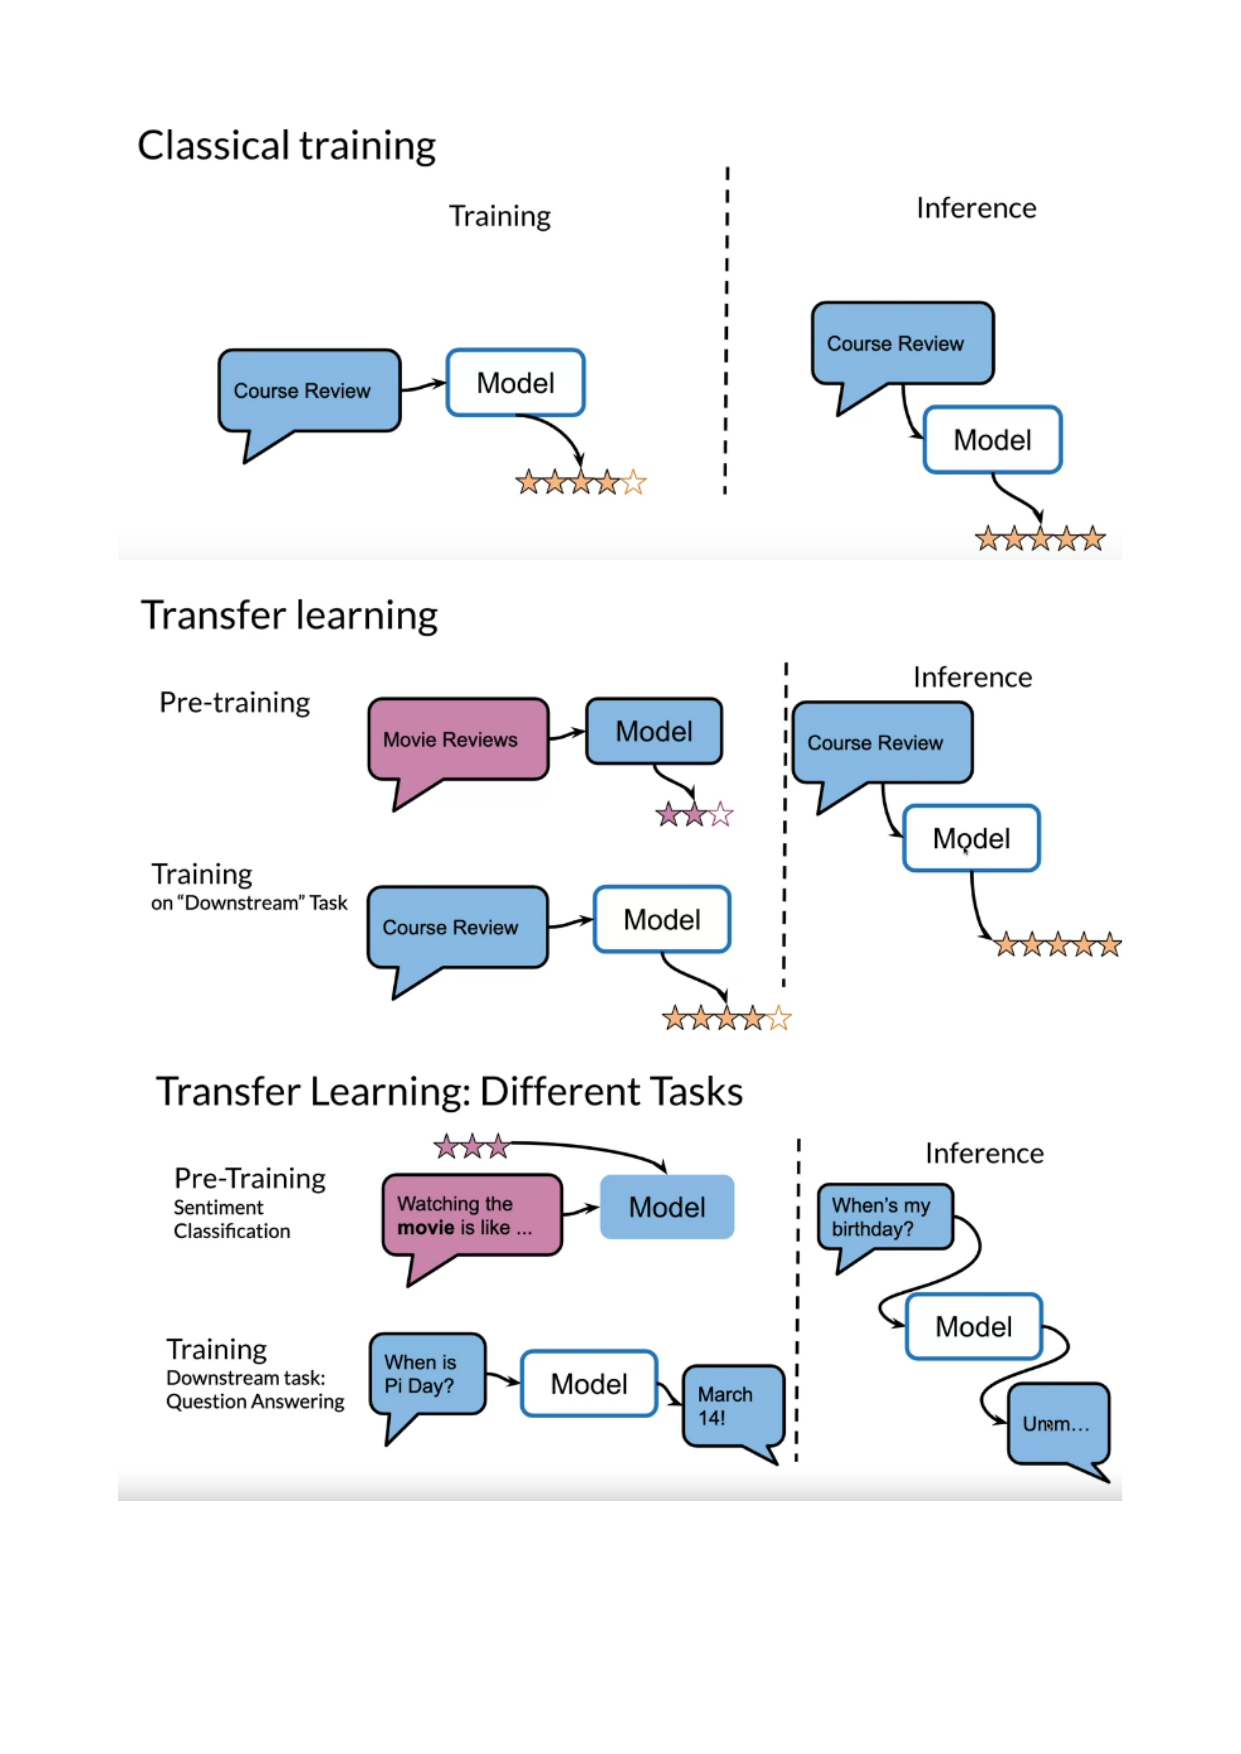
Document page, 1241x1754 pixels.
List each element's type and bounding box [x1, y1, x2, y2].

picture [118, 118, 1123, 560]
picture [118, 588, 1123, 1034]
picture [118, 1062, 1123, 1501]
